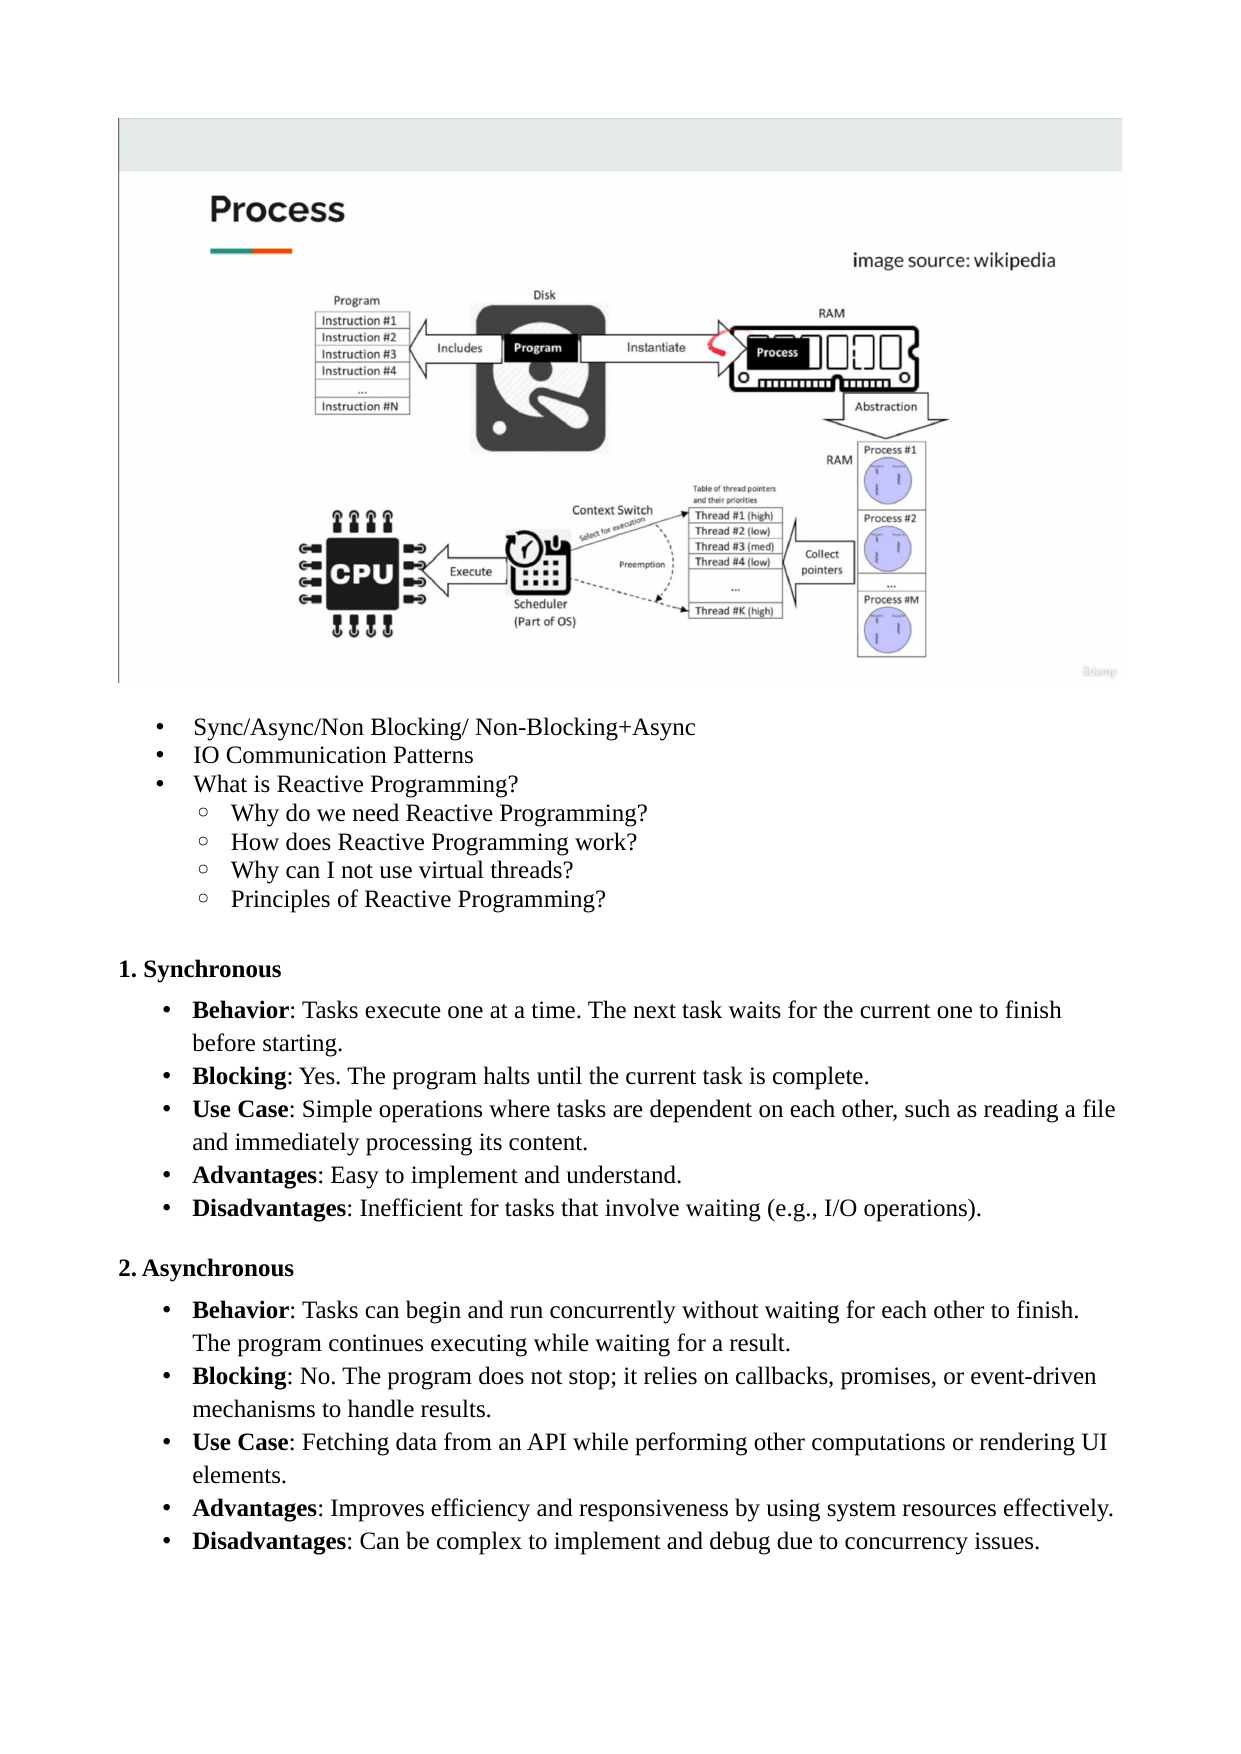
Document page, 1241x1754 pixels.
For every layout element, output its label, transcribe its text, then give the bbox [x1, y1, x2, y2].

list Blocking: Yes. The program halts until the current task is complete. [162, 1061, 1122, 1090]
list Behavior: Tasks execute one at a time. The next task waits for the current one to finish before starting. [162, 995, 1122, 1057]
list Use Case: Fetching data from an API while performing other computations or rendering UI elements. [162, 1427, 1122, 1489]
list Advantages: Improves efficiency and responsiveness by using system resources effectively. [162, 1493, 1122, 1522]
picture [118, 118, 1123, 683]
list Why can I not use virtual threads? [193, 855, 1122, 884]
list What is Reactive Programming? [156, 769, 1122, 798]
list Behavior: Tasks can begin and run concurrently without waiting for each other to finish. The program continues executing while waiting for a result. [162, 1295, 1122, 1357]
list Blocking: No. The program does not stop; it relies on callbacks, promises, or event-driven mechanisms to handle results. [162, 1361, 1122, 1423]
list Sync/Async/Non Blocking/ Non-Blocking+Async [156, 712, 1122, 740]
list How does Reactive Programming work? [193, 827, 1122, 855]
subtitle 1. Synchronous [118, 954, 1122, 983]
list Why do we need Reactive Programming? [193, 798, 1122, 827]
list Disadvantages: Inefficient for tasks that involve waiting (e.g., I/O operations). [162, 1193, 1122, 1222]
list IO Communication Patterns [156, 740, 1122, 769]
list Principles of Reactive Programming? [193, 884, 1122, 913]
list Advantages: Easy to implement and understand. [162, 1160, 1122, 1189]
subtitle 2. Asynchronous [118, 1253, 1122, 1282]
list Use Case: Simple operations where tasks are dependent on each other, such as reading a file and immediately processing its content. [162, 1094, 1122, 1156]
list Disadvantages: Can be complex to implement and debug due to concurrency issues. [162, 1526, 1122, 1555]
